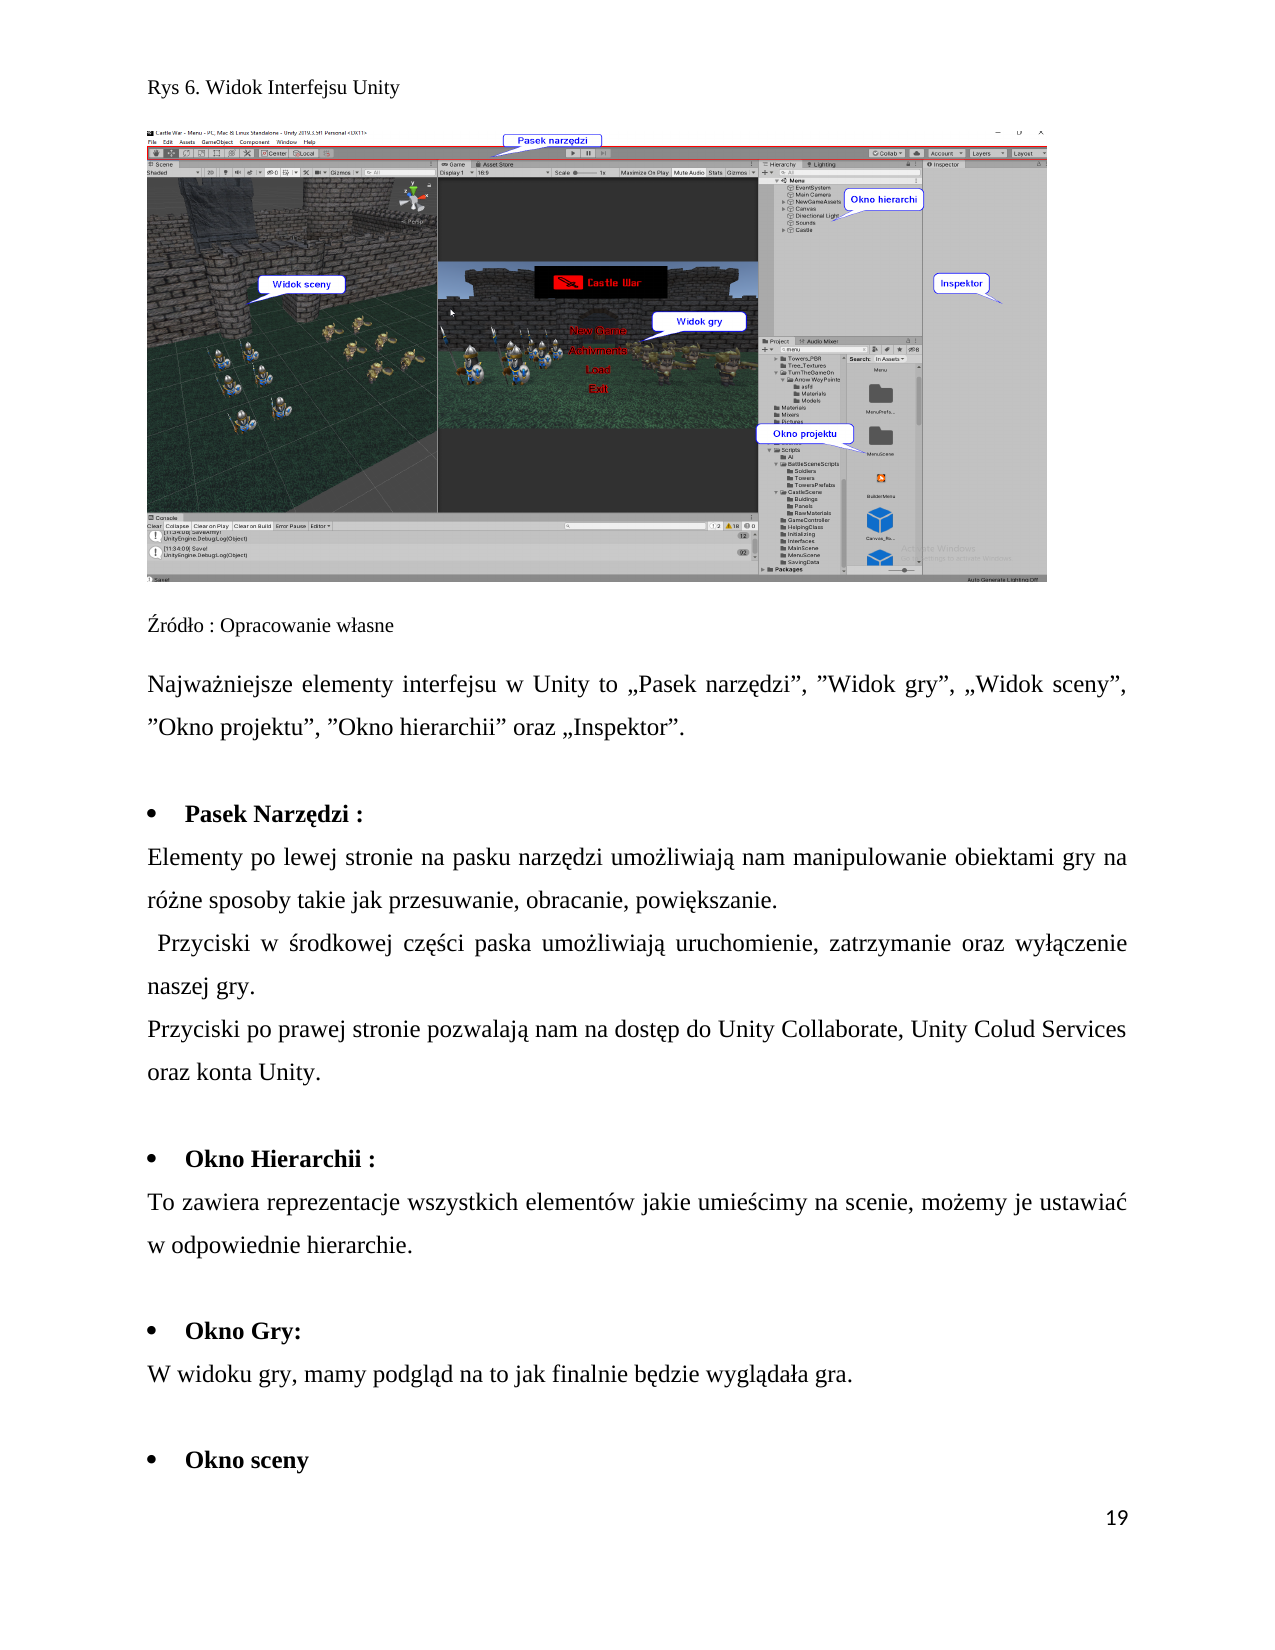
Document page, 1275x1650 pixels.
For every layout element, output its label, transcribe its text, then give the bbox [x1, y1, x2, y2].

text Najważniejsze elementy interfejsu w Unity to „Pasek narzędzi”, ”Widok gry”, „Widok sceny”, ”Okno projektu”, ”Okno hierarchii” oraz „Inspektor”. [147, 669, 1128, 741]
list Okno Hierarchii : [147, 1144, 1128, 1172]
list Pasek Narzędzi : [147, 799, 1128, 827]
text To zawiera reprezentacje wszystkich elementów jakie umieścimy na scenie, możemy je ustawiać w odpowiednie hierarchie. [147, 1187, 1128, 1259]
text Źródło : Opracowanie własne [147, 612, 1128, 637]
text Przyciski po prawej stronie pozwalają nam na dostęp do Unity Collaborate, Unity Colud Services oraz konta Unity. [147, 1014, 1128, 1086]
text W widoku gry, mamy podgląd na to jak finalnie będzie wyglądała gra. [147, 1359, 1128, 1388]
text Rys 6. Widok Interfejsu Unity [147, 75, 1128, 99]
text Elementy po lewej stronie na pasku narzędzi umożliwiają nam manipulowanie obiektami gry na różne sposoby takie jak przesuwanie, obracanie, powiększanie. [147, 842, 1128, 914]
text Przyciski w środkowej części paska umożliwiają uruchomienie, zatrzymanie oraz wyłączenie naszej gry. [147, 928, 1128, 1000]
list Okno Gry: [147, 1316, 1128, 1345]
list Okno sceny [147, 1446, 1128, 1474]
